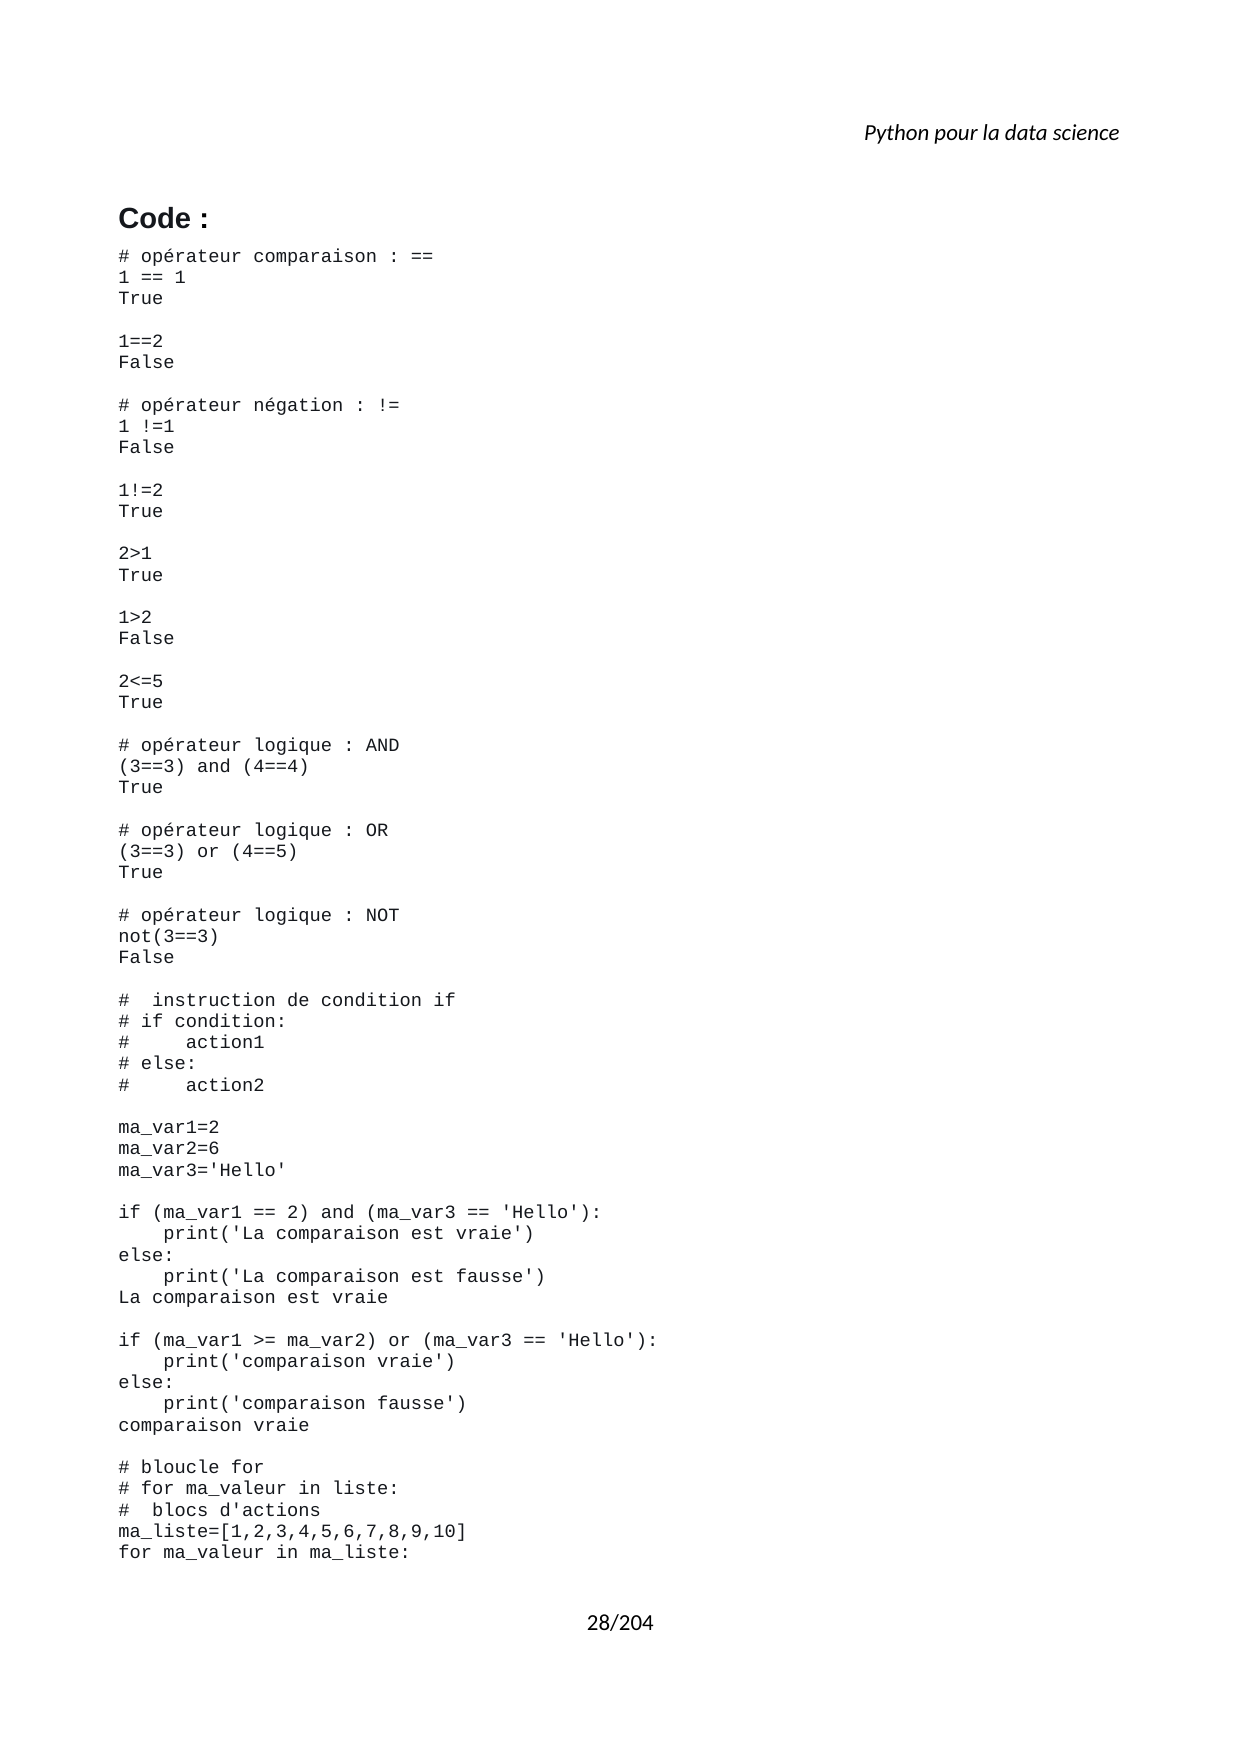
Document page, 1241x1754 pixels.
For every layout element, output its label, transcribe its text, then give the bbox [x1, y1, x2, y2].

text # opérateur comparaison : == [118, 247, 1122, 268]
text La comparaison est vraie [118, 1288, 1122, 1309]
text ma_var2=6 [118, 1139, 1122, 1160]
text 1 !=1 [118, 417, 1122, 438]
text # for ma_valeur in liste: [118, 1479, 1122, 1500]
text False [118, 353, 1122, 374]
text # opérateur logique : AND [118, 735, 1122, 757]
text else: [118, 1245, 1122, 1267]
text # opérateur négation : != [118, 395, 1122, 417]
text 1!=2 [118, 480, 1122, 502]
text True [118, 863, 1122, 884]
text False [118, 948, 1122, 969]
text # action2 [118, 1075, 1122, 1097]
text if (ma_var1 == 2) and (ma_var3 == 'Hello'): [118, 1203, 1122, 1224]
text ma_var3='Hello' [118, 1160, 1122, 1182]
text print('comparaison vraie') [118, 1352, 1122, 1373]
text ma_var1=2 [118, 1118, 1122, 1139]
text # bloucle for [118, 1458, 1122, 1479]
text 2>1 [118, 544, 1122, 565]
text True [118, 289, 1122, 310]
text 1>2 [118, 608, 1122, 629]
text ma_liste=[1,2,3,4,5,6,7,8,9,10] [118, 1522, 1122, 1543]
text True [118, 693, 1122, 714]
text False [118, 438, 1122, 459]
text # blocs d'actions [118, 1500, 1122, 1522]
text print('La comparaison est fausse') [118, 1267, 1122, 1288]
text # opérateur logique : OR [118, 820, 1122, 842]
text 1==2 [118, 332, 1122, 353]
text (3==3) or (4==5) [118, 842, 1122, 863]
text (3==3) and (4==4) [118, 757, 1122, 778]
text for ma_valeur in ma_liste: [118, 1543, 1122, 1564]
text if (ma_var1 >= ma_var2) or (ma_var3 == 'Hello'): [118, 1330, 1122, 1352]
text # instruction de condition if [118, 990, 1122, 1012]
text # if condition: [118, 1012, 1122, 1033]
text # else: [118, 1054, 1122, 1075]
subtitle Code : [118, 201, 1122, 234]
text True [118, 502, 1122, 523]
text comparaison vraie [118, 1415, 1122, 1437]
text 2<=5 [118, 672, 1122, 693]
text 1 == 1 [118, 268, 1122, 289]
text else: [118, 1373, 1122, 1394]
text # action1 [118, 1033, 1122, 1054]
text print('La comparaison est vraie') [118, 1224, 1122, 1245]
text print('comparaison fausse') [118, 1394, 1122, 1415]
text not(3==3) [118, 927, 1122, 948]
text # opérateur logique : NOT [118, 905, 1122, 927]
text True [118, 778, 1122, 799]
text True [118, 565, 1122, 587]
text False [118, 629, 1122, 650]
